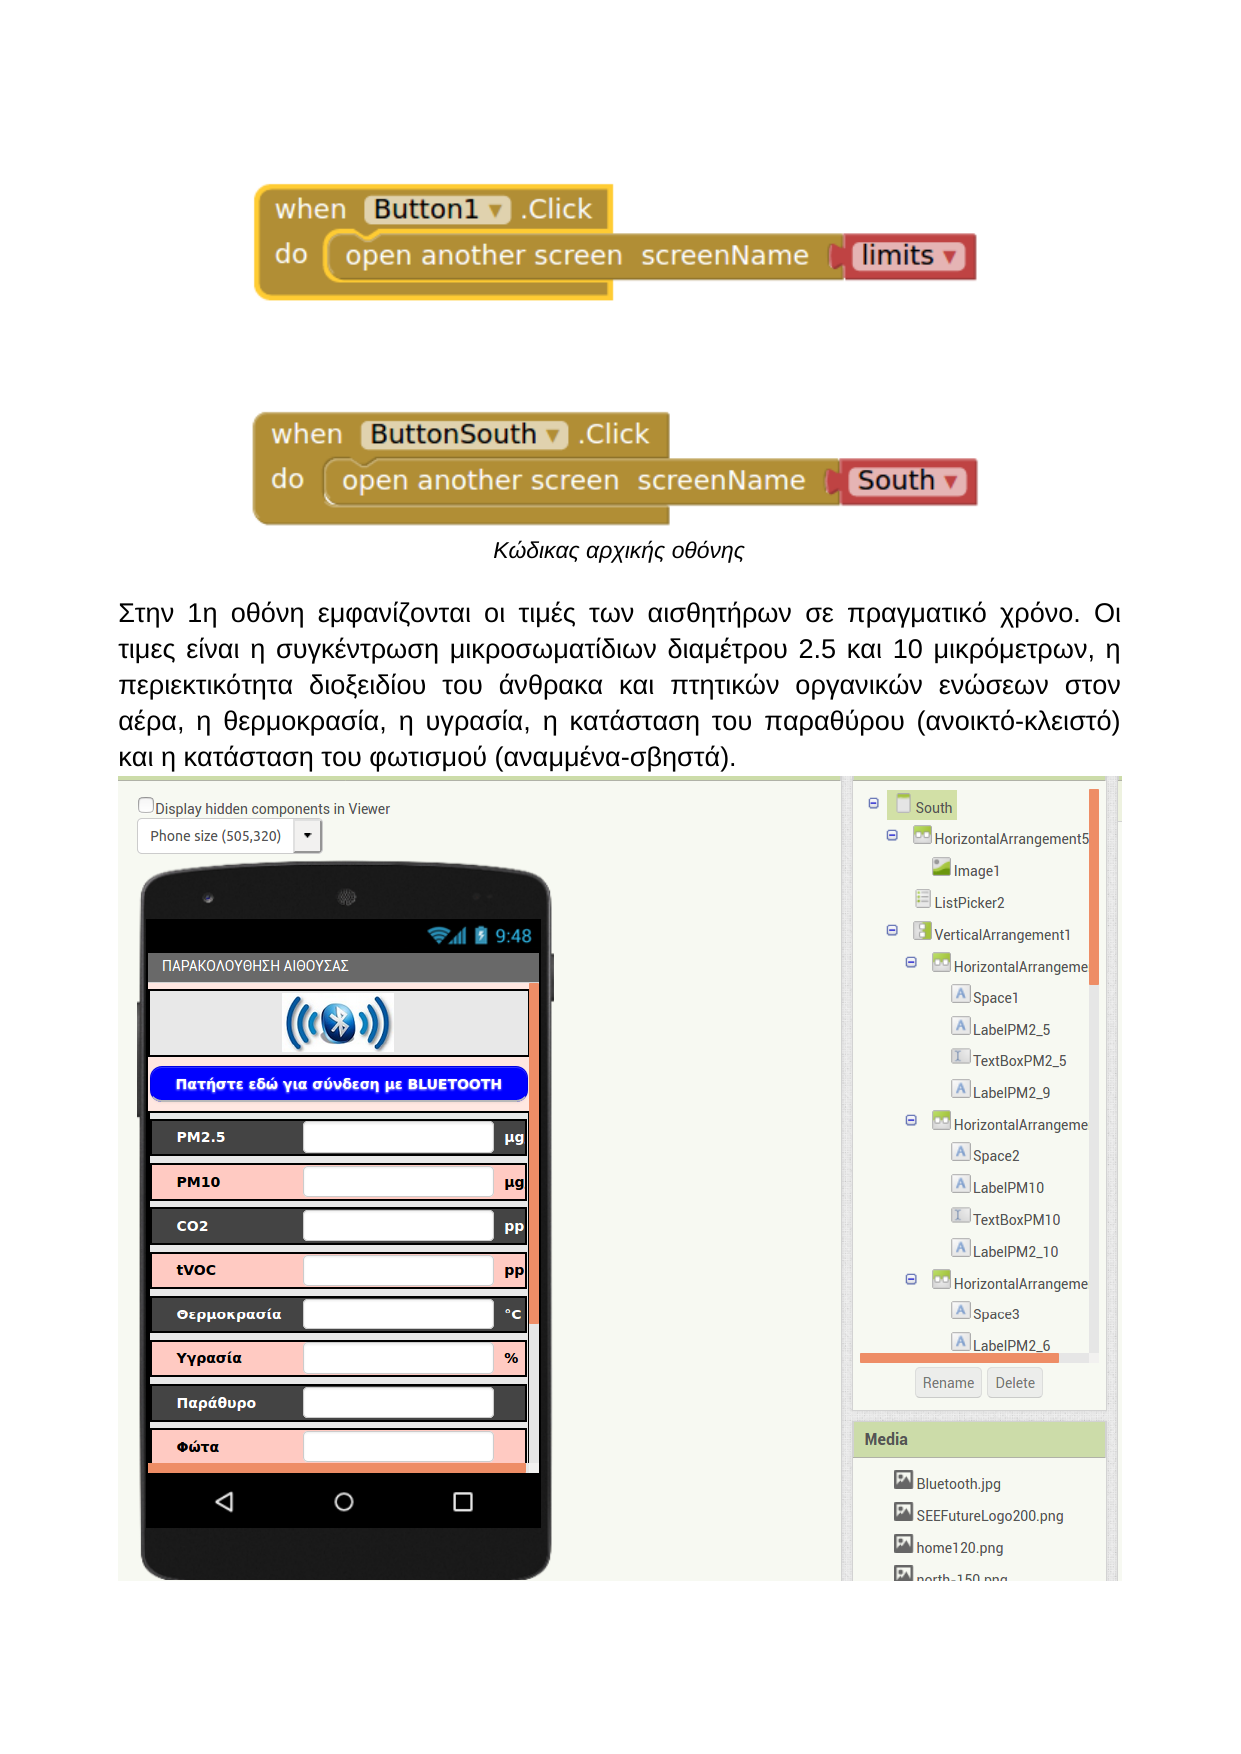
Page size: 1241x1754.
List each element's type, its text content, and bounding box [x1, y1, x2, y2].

text Στην 1η οθόνη εμφανίζονται οι τιμές των αισθητήρων σε πραγματικό χρόνο. Οι τιμες είναι η συγκέντρωση μικροσωματίδιων διαμέτρου 2.5 και 10 μικρόμετρων, η περιεκτικότητα διοξειδίου του άνθρακα και πτητικών οργανικών ενώσεων στον αέρα, η θερμοκρασία, η υγρασία, η κατάσταση του παραθύρου (ανοικτό-κλειστό) και η κατάσταση του φωτισμού (αναμμένα-σβηστά). [118, 597, 1122, 772]
text Κώδικας αρχικής οθόνης [118, 537, 1122, 563]
